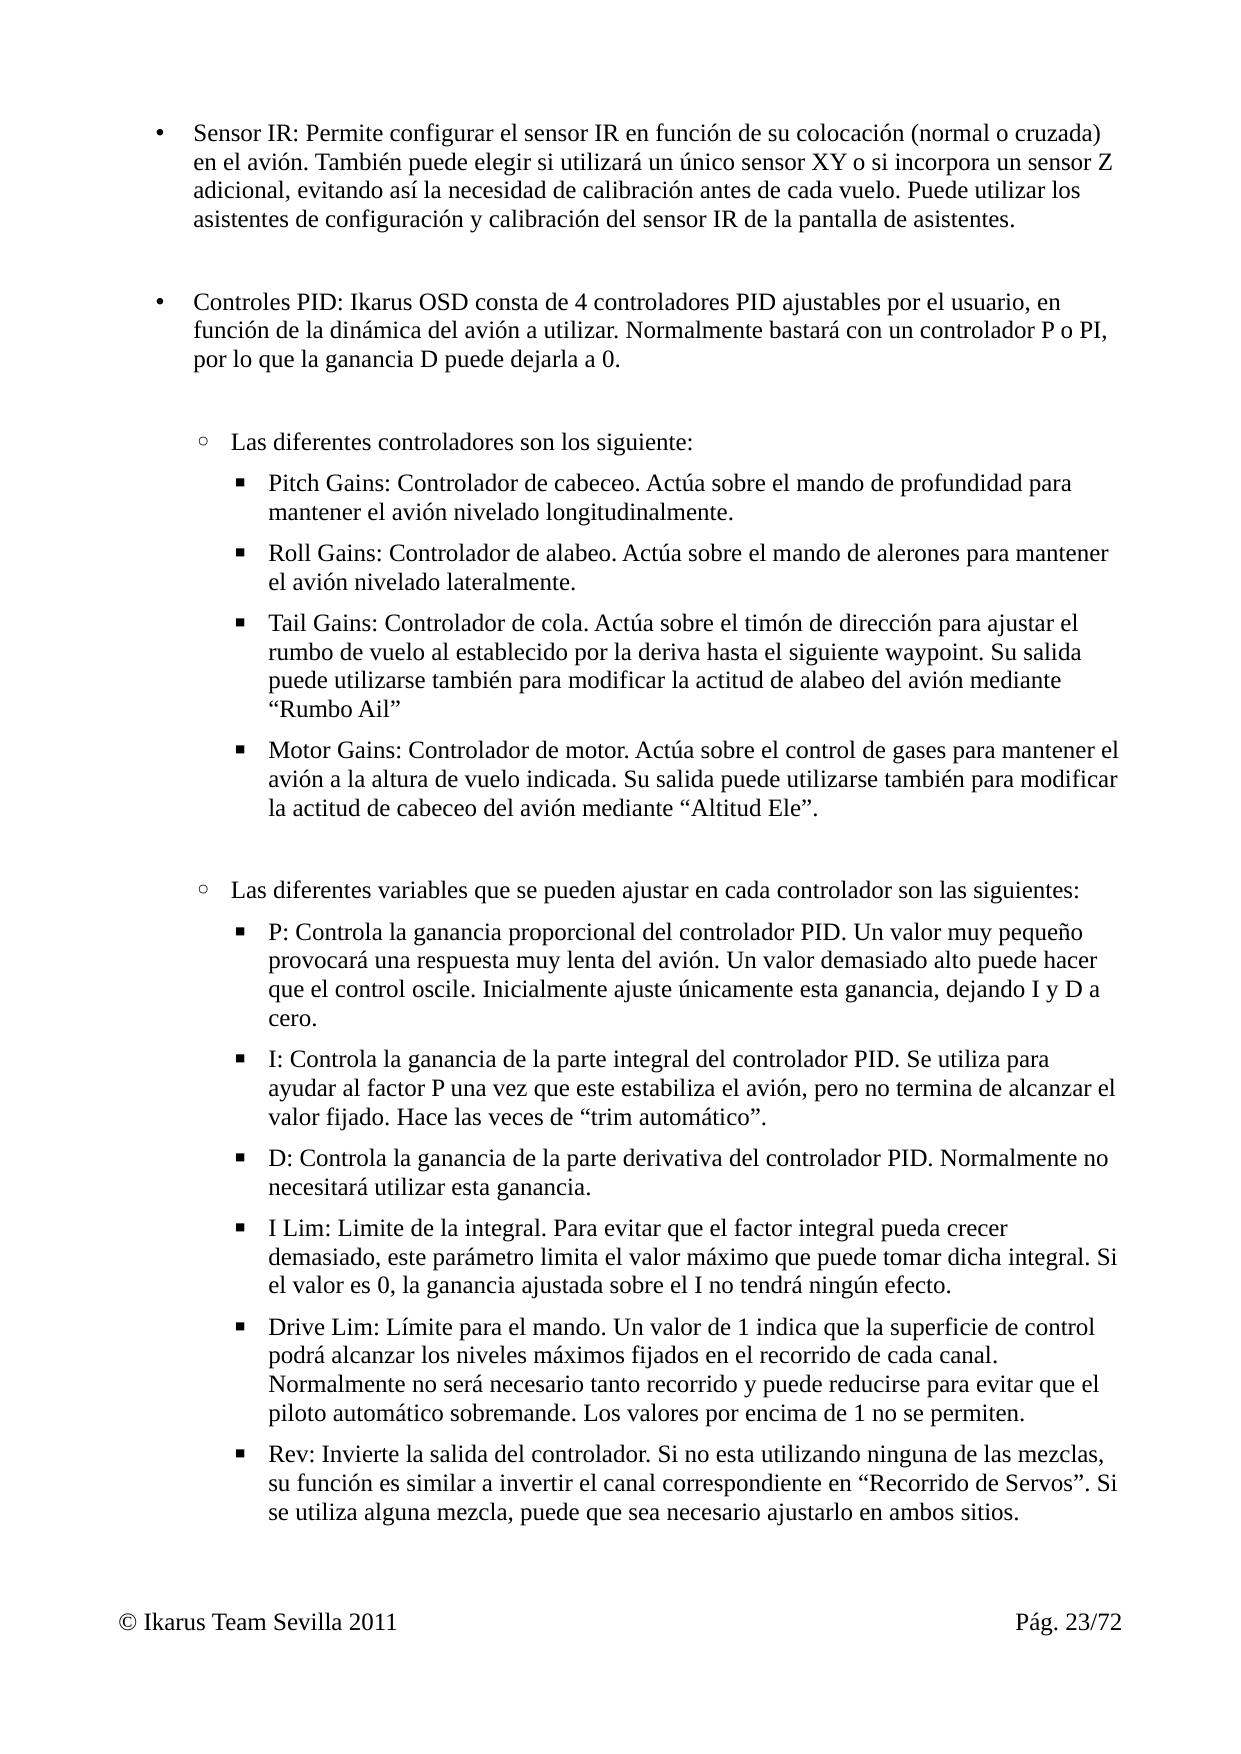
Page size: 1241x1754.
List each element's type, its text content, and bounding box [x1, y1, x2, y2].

list Sensor IR: Permite configurar el sensor IR en función de su colocación (normal o cruzada) en el avión. También puede elegir si utilizará un único sensor XY o si incorpora un sensor Z adicional, evitando así la necesidad de calibración antes de cada vuelo. Puede utilizar los asistentes de configuración y calibración del sensor IR de la pantalla de asistentes. [156, 118, 1122, 233]
list D: Controla la ganancia de la parte derivativa del controlador PID. Normalmente no necesitará utilizar esta ganancia. [231, 1143, 1122, 1201]
list P: Controla la ganancia proporcional del controlador PID. Un valor muy pequeño provocará una respuesta muy lenta del avión. Un valor demasiado alto puede hacer que el control oscile. Inicialmente ajuste únicamente esta ganancia, dejando I y D a cero. [231, 917, 1122, 1032]
list Pitch Gains: Controlador de cabeceo. Actúa sobre el mando de profundidad para mantener el avión nivelado longitudinalmente. [231, 468, 1122, 526]
list Motor Gains: Controlador de motor. Actúa sobre el control de gases para mantener el avión a la altura de vuelo indicada. Su salida puede utilizarse también para modificar la actitud de cabeceo del avión mediante “Altitud Ele”. [231, 736, 1122, 822]
list Roll Gains: Controlador de alabeo. Actúa sobre el mando de alerones para mantener el avión nivelado lateralmente. [231, 538, 1122, 596]
list Rev: Invierte la salida del controlador. Si no esta utilizando ninguna de las mezclas, su función es similar a invertir el canal correspondiente en “Recorrido de Servos”. Si se utiliza alguna mezcla, puede que sea necesario ajustarlo en ambos sitios. [231, 1439, 1122, 1526]
list I Lim: Limite de la integral. Para evitar que el factor integral pueda crecer demasiado, este parámetro limita el valor máximo que puede tomar dicha integral. Si el valor es 0, la ganancia ajustada sobre el I no tendrá ningún efecto. [231, 1213, 1122, 1299]
list I: Controla la ganancia de la parte integral del controlador PID. Se utiliza para ayudar al factor P una vez que este estabiliza el avión, pero no termina de alcanzar el valor fijado. Hace las veces de “trim automático”. [231, 1044, 1122, 1131]
list Las diferentes variables que se pueden ajustar en cada controlador son las siguientes: [193, 876, 1122, 904]
list Tail Gains: Controlador de cola. Actúa sobre el timón de dirección para ajustar el rumbo de vuelo al establecido por la deriva hasta el siguiente waypoint. Su salida puede utilizarse también para modificar la actitud de alabeo del avión mediante “Rumbo Ail” [231, 608, 1122, 723]
list Drive Lim: Límite para el mando. Un valor de 1 indica que la superficie de control podrá alcanzar los niveles máximos fijados en el recorrido de cada canal. Normalmente no será necesario tanto recorrido y puede reducirse para evitar que el piloto automático sobremande. Los valores por encima de 1 no se permiten. [231, 1312, 1122, 1427]
list Las diferentes controladores son los siguiente: [193, 427, 1122, 456]
list Controles PID: Ikarus OSD consta de 4 controladores PID ajustables por el usuario, en función de la dinámica del avión a utilizar. Normalmente bastará con un controlador P o PI, por lo que la ganancia D puede dejarla a 0. [156, 287, 1122, 373]
